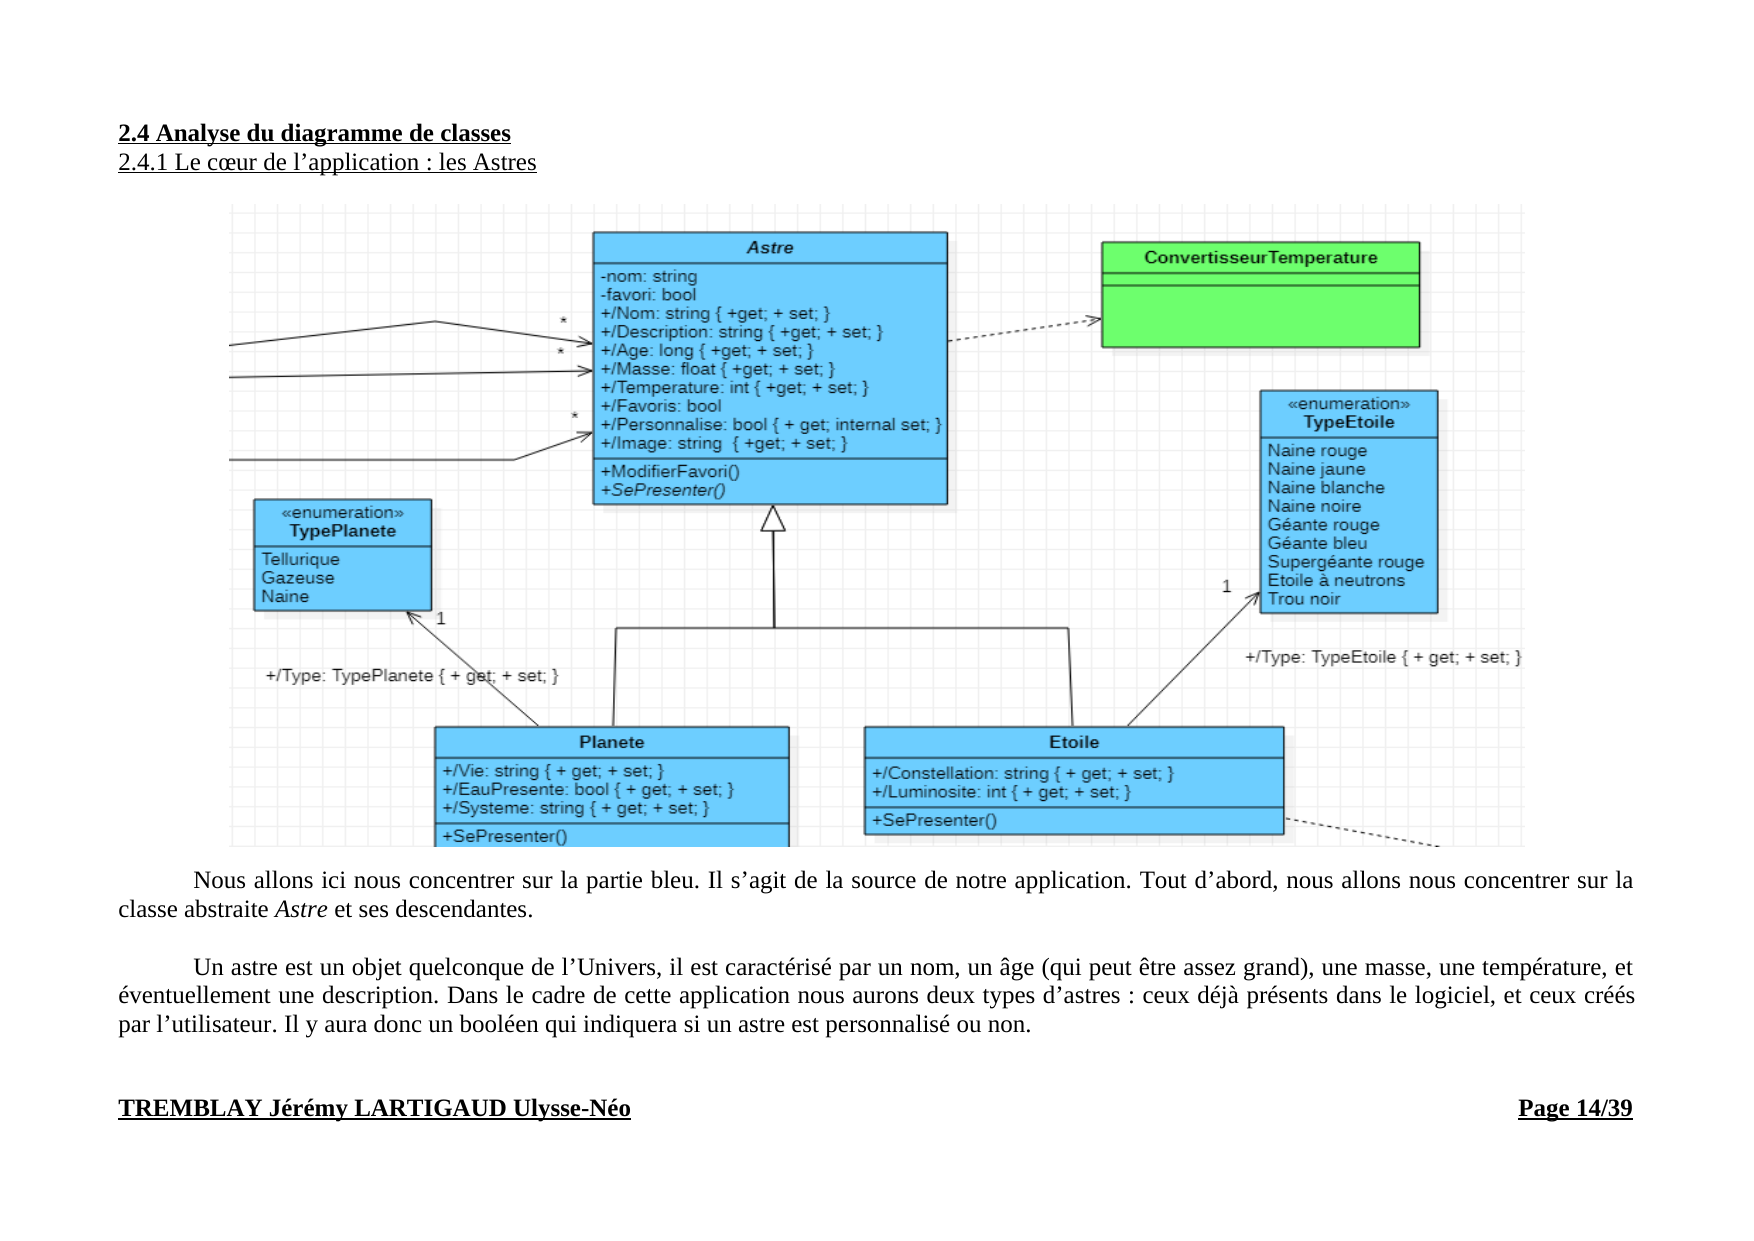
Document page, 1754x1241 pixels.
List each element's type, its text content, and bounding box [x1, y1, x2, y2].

text 2.4 Analyse du diagramme de classes [118, 118, 1636, 147]
text Un astre est un objet quelconque de l’Univers, il est caractérisé par un nom, un âge (qui peut être assez grand), une masse, une température, et éventuellement une description. Dans le cadre de cette application nous aurons deux types d’astres : ceux déjà présents dans le logiciel, et ceux créés par l’utilisateur. Il y aura donc un booléen qui indiquera si un astre est personnalisé ou non. [118, 952, 1636, 1038]
text 2.4.1 Le cœur de l’application : les Astres [118, 147, 1636, 176]
text Nous allons ici nous concentrer sur la partie bleu. Il s’agit de la source de notre application. Tout d’abord, nous allons nous concentrer sur la classe abstraite Astre et ses descendantes. [118, 866, 1636, 923]
picture [229, 204, 1525, 847]
